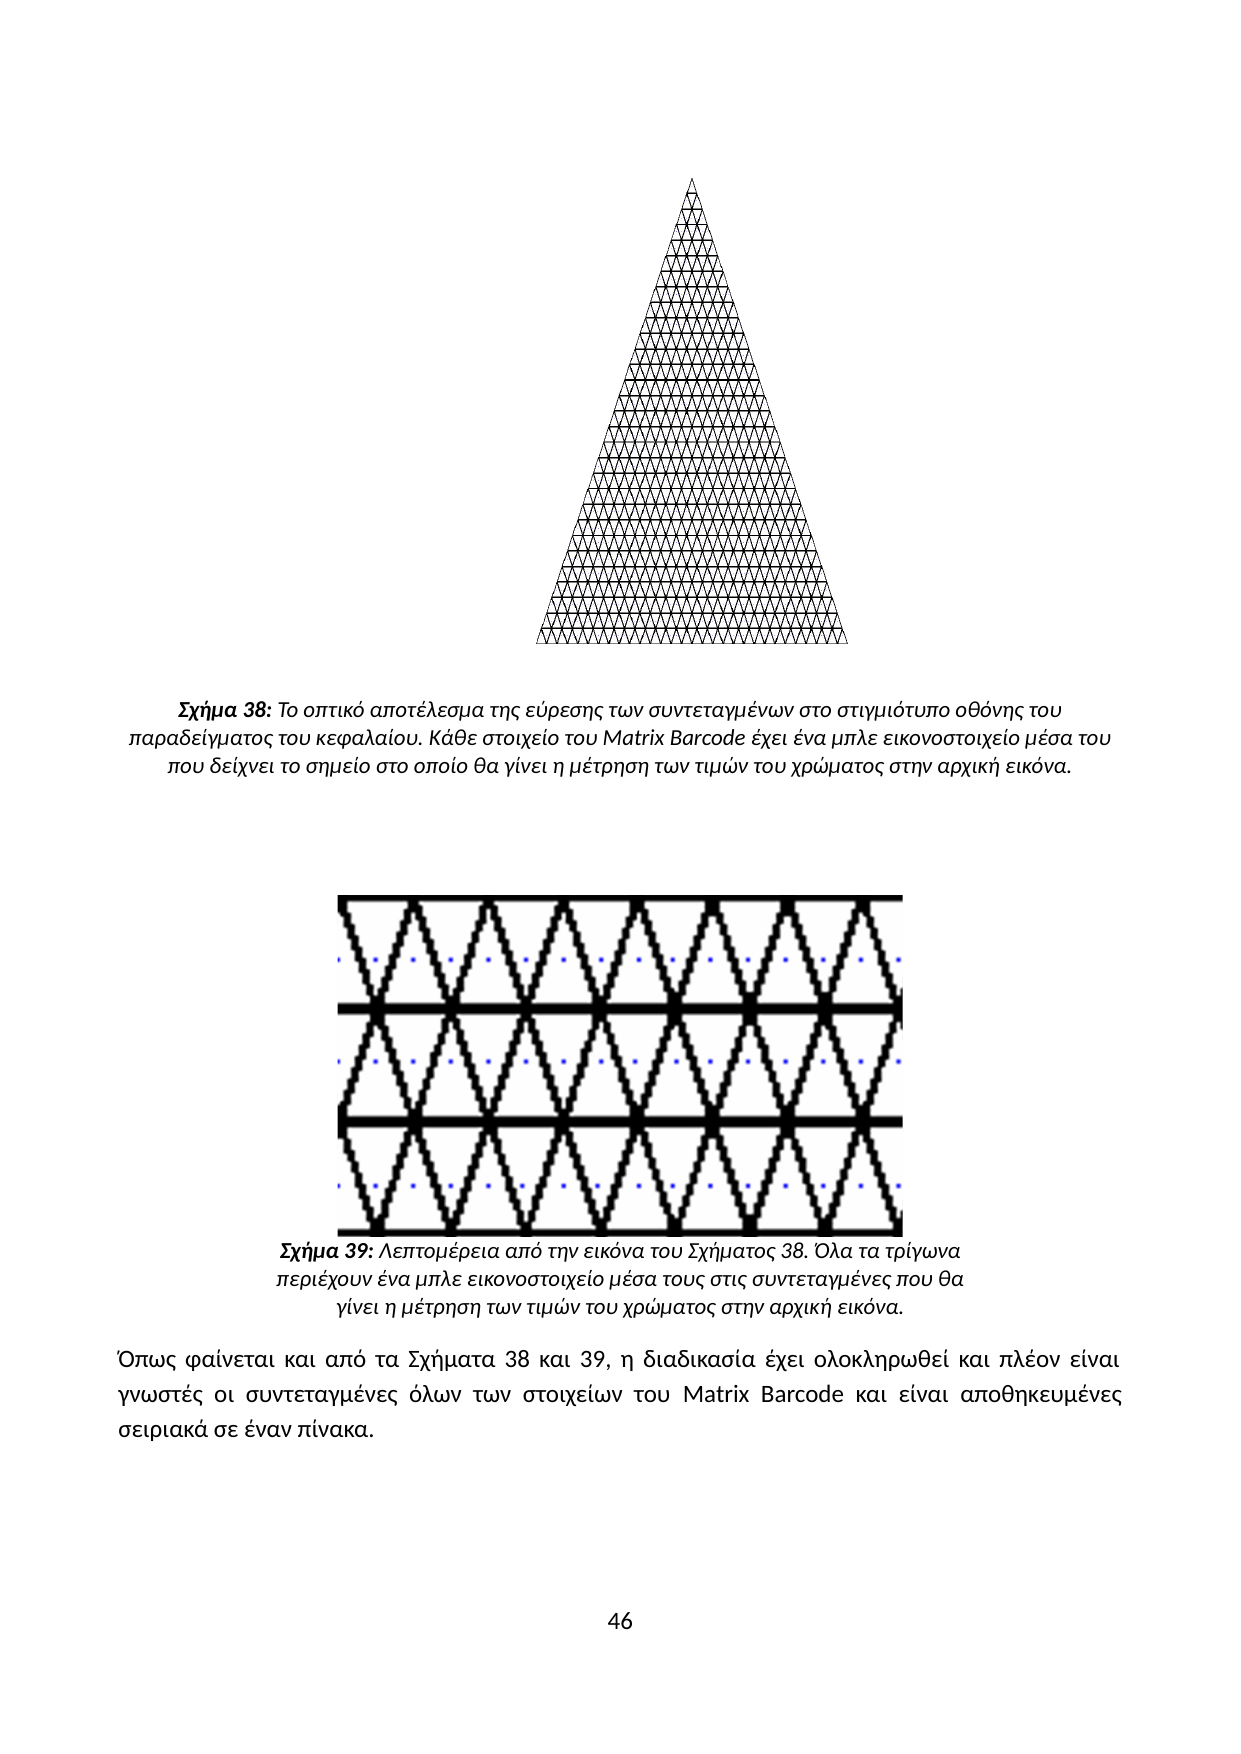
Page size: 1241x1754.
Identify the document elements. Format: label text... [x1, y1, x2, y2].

picture [118, 130, 1123, 696]
picture [337, 895, 903, 1237]
text Όπως φαίνεται και από τα Σχήματα 38 και 39, η διαδικασία έχει ολοκληρωθεί και πλέον είναι γνωστές οι συντεταγμένες όλων των στοιχείων του Matrix Barcode και είναι αποθηκευμένες σειριακά σε έναν πίνακα. [118, 883, 1122, 1444]
text Σχήμα 38: Το οπτικό αποτέλεσμα της εύρεσης των συντεταγμένων στο στιγμιότυπο οθόνης του παραδείγματος του κεφαλαίου. Κάθε στοιχείο του Matrix Barcode έχει ένα μπλε εικονοστοιχείο μέσα του που δείχνει το σημείο στο οποίο θα γίνει η μέτρηση των τιμών του χρώματος στην αρχική εικόνα. [118, 696, 1122, 779]
text Σχήμα 39: Λεπτομέρεια από την εικόνα του Σχήματος 38. Όλα τα τρίγωνα περιέχουν ένα μπλε εικονοστοιχείο μέσα τους στις συντεταγμένες που θα γίνει η μέτρηση των τιμών του χρώματος στην αρχική εικόνα. [271, 896, 969, 1321]
